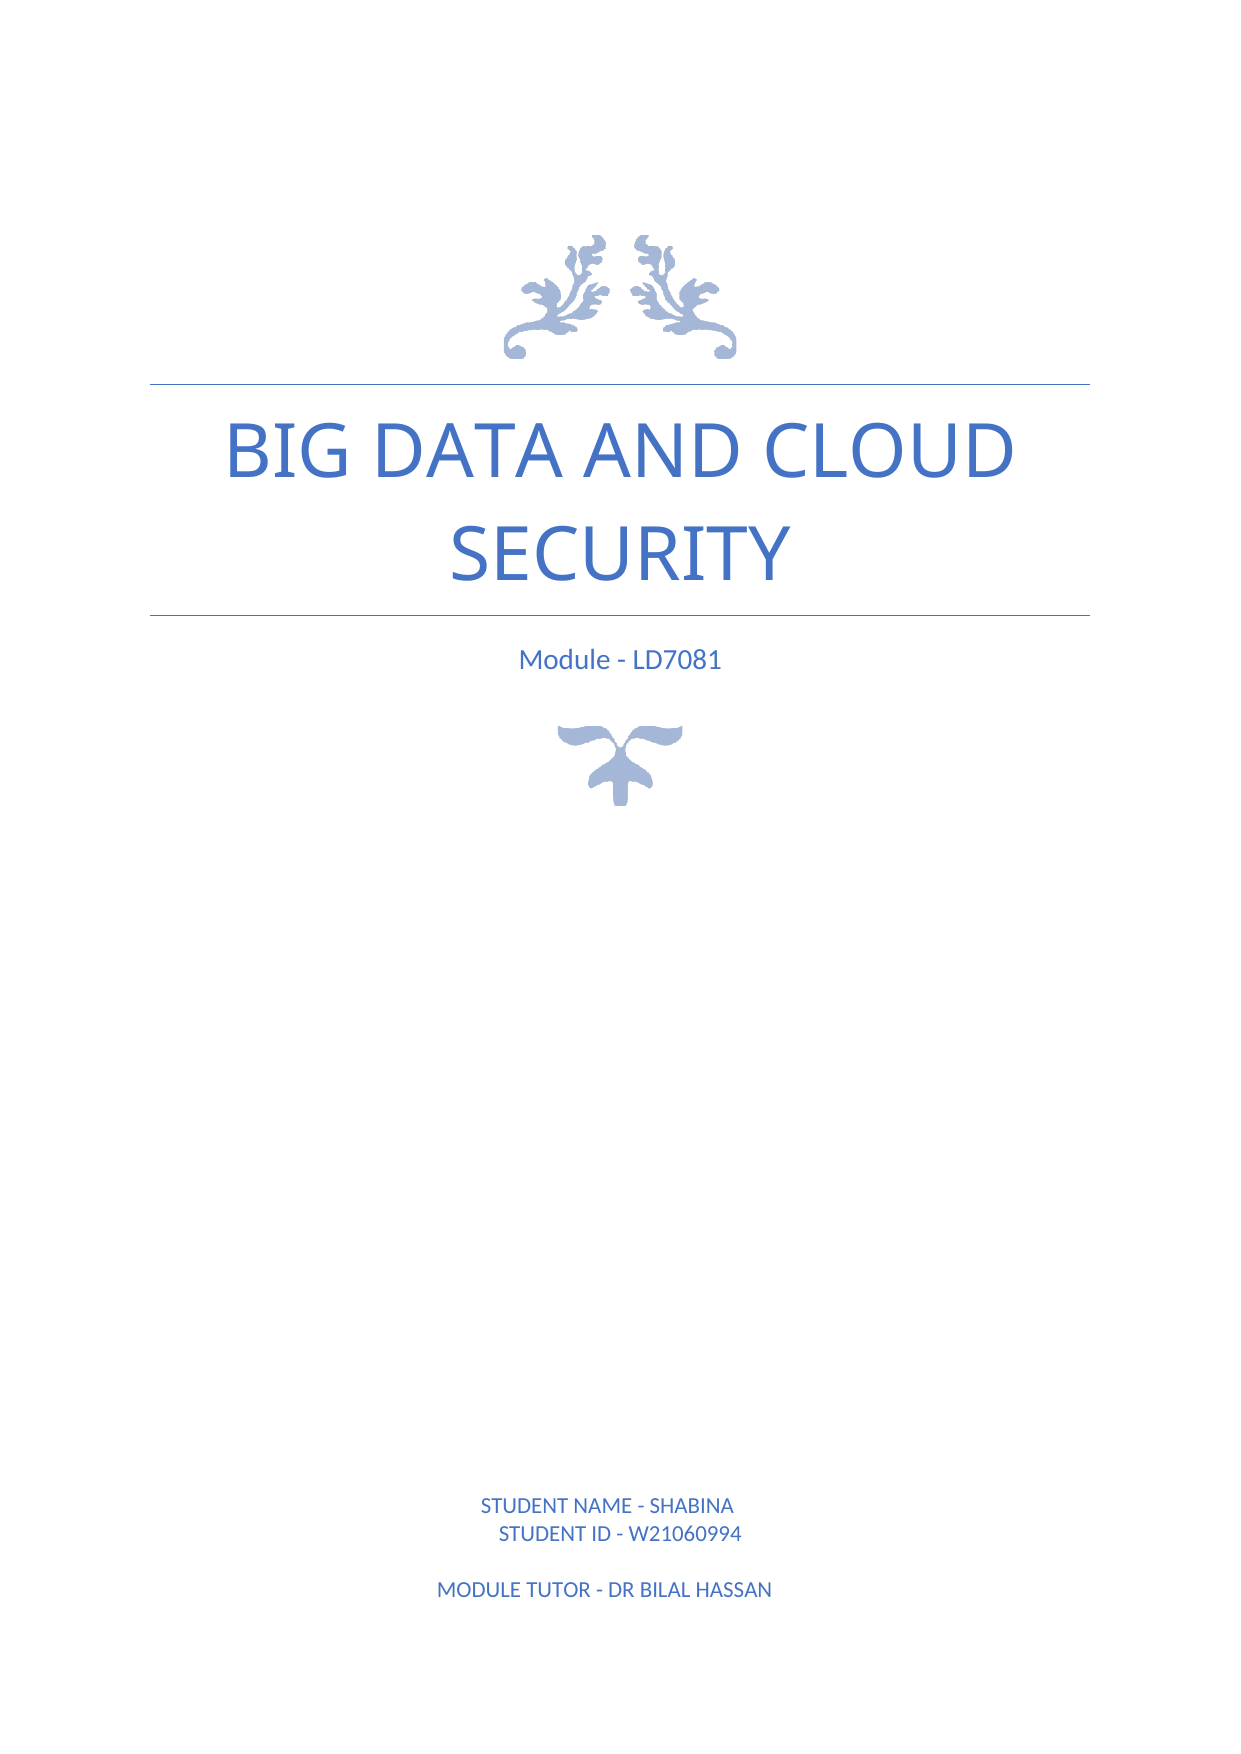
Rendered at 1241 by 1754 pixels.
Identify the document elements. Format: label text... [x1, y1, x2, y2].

text Student ID - W21060994 Module Tutor - Dr Bilal Hassan [150, 1519, 1090, 1604]
text BiG DATA and cloud security [150, 385, 1090, 615]
text Module - LD7081 [150, 641, 1090, 677]
text Student Name - Shabina [150, 1492, 1090, 1519]
